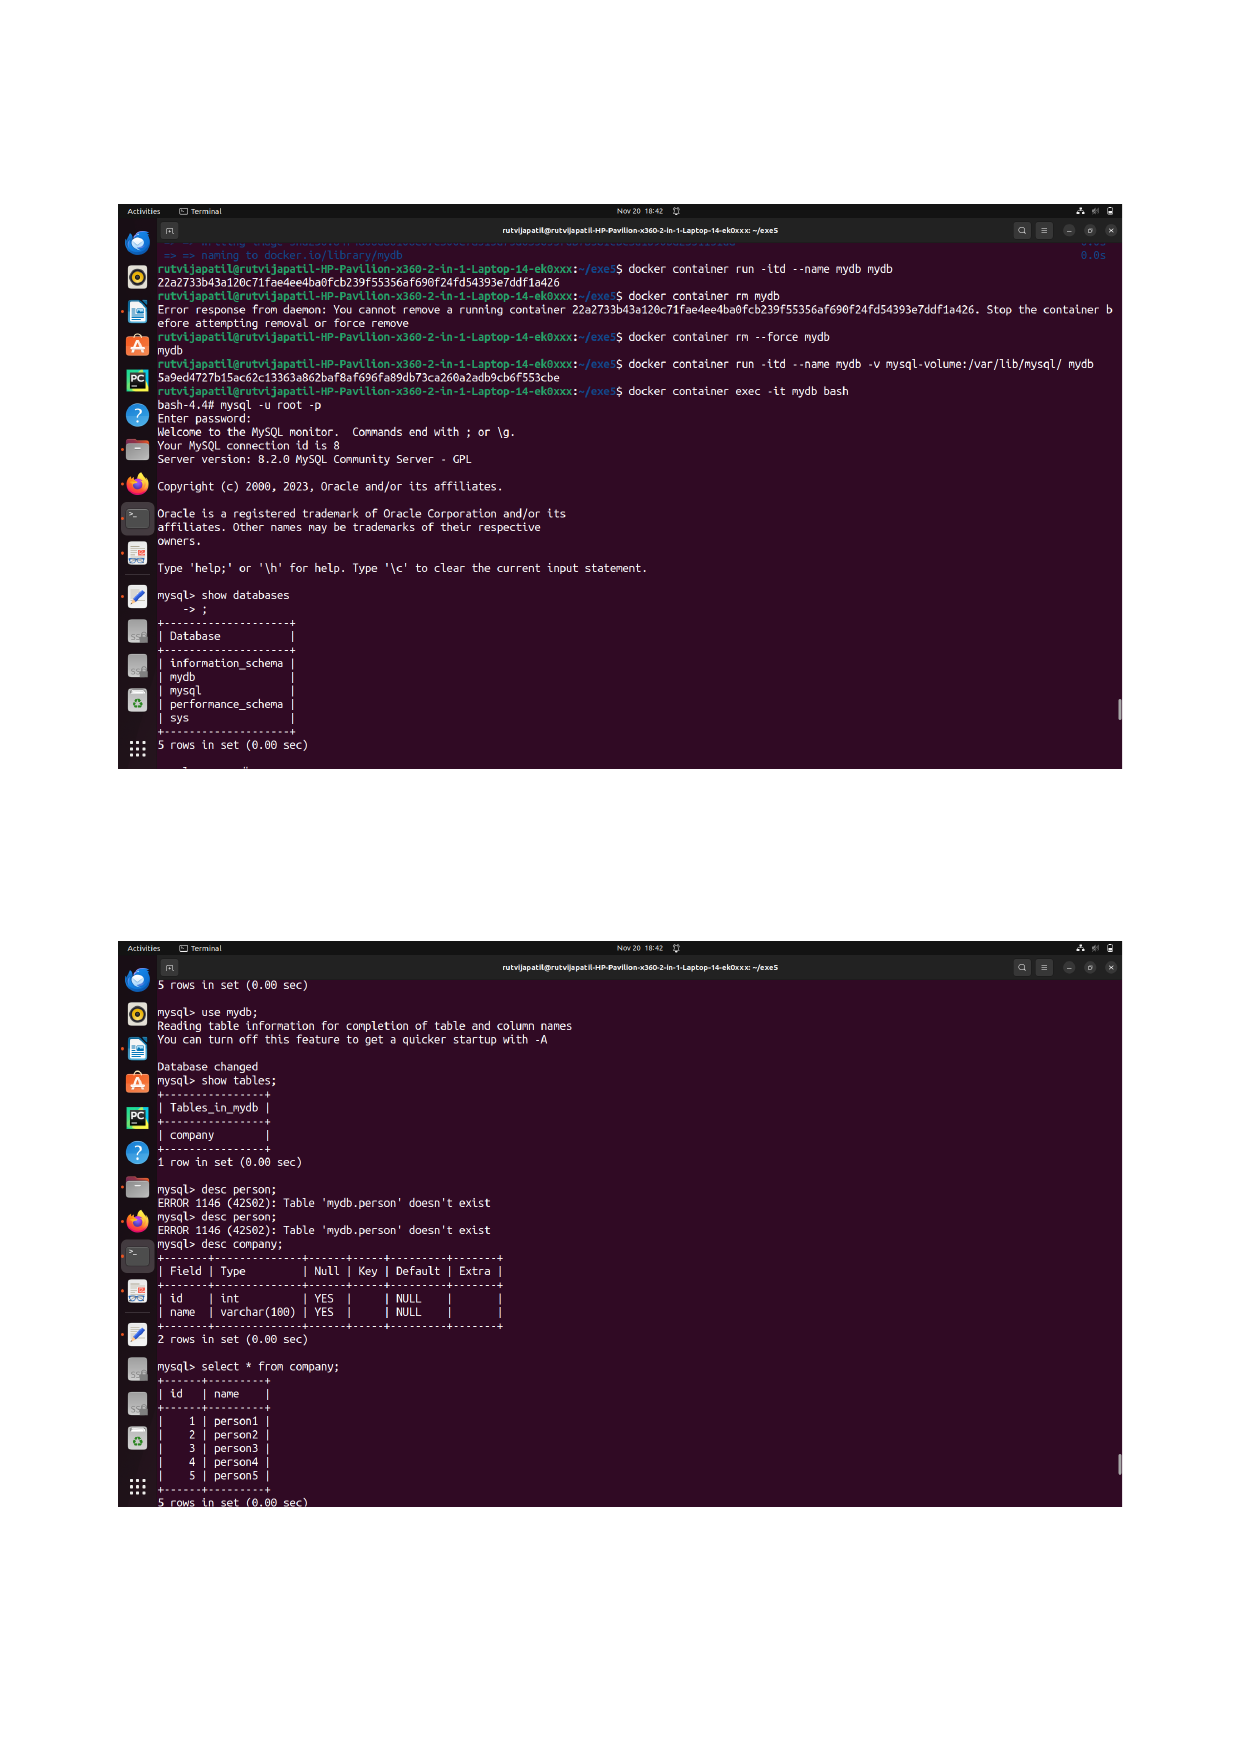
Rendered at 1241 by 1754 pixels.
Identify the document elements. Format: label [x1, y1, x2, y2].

picture [118, 941, 1123, 1507]
picture [118, 204, 1123, 769]
